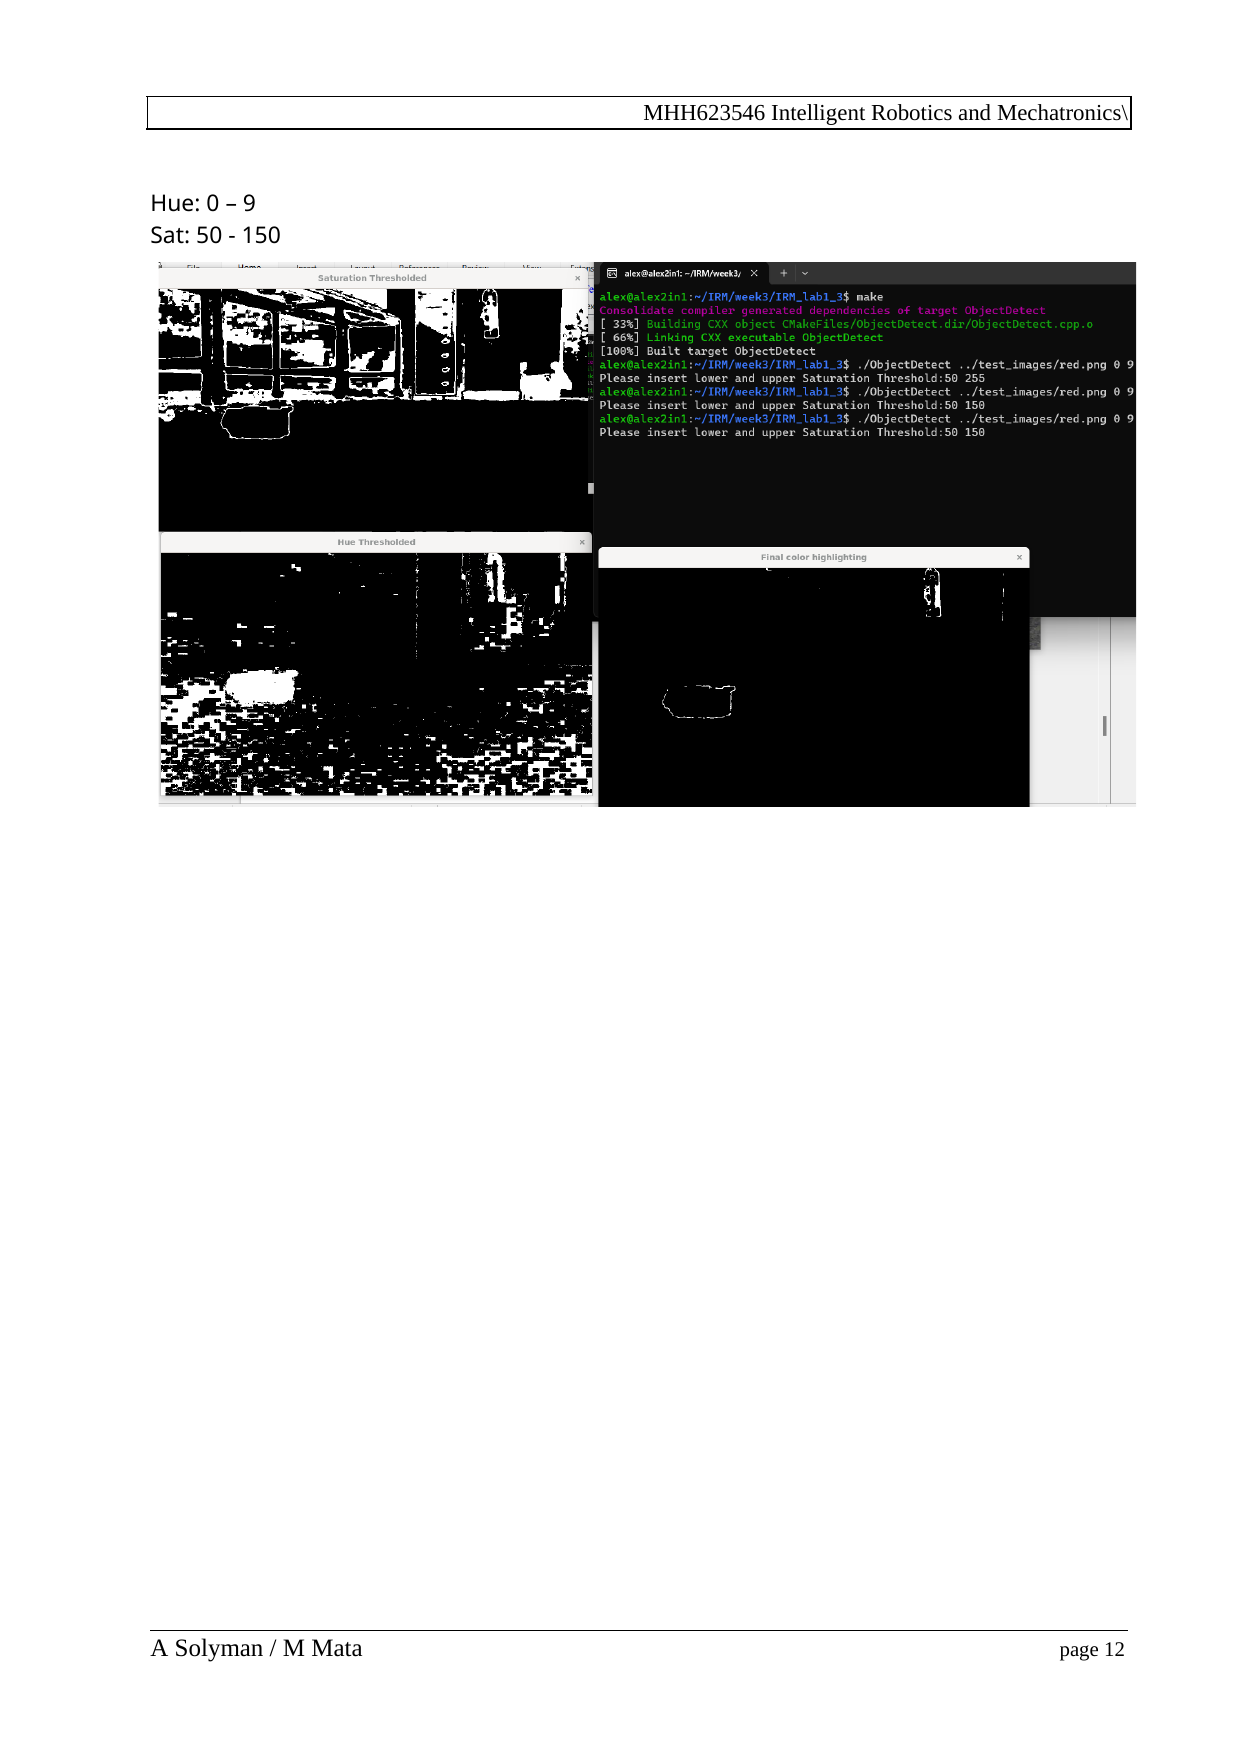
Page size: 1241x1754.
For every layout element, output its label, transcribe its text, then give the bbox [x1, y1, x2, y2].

text Sat: 50 - 150 [150, 218, 1128, 250]
picture [158, 262, 1137, 807]
text Hue: 0 – 9 [150, 187, 1128, 218]
